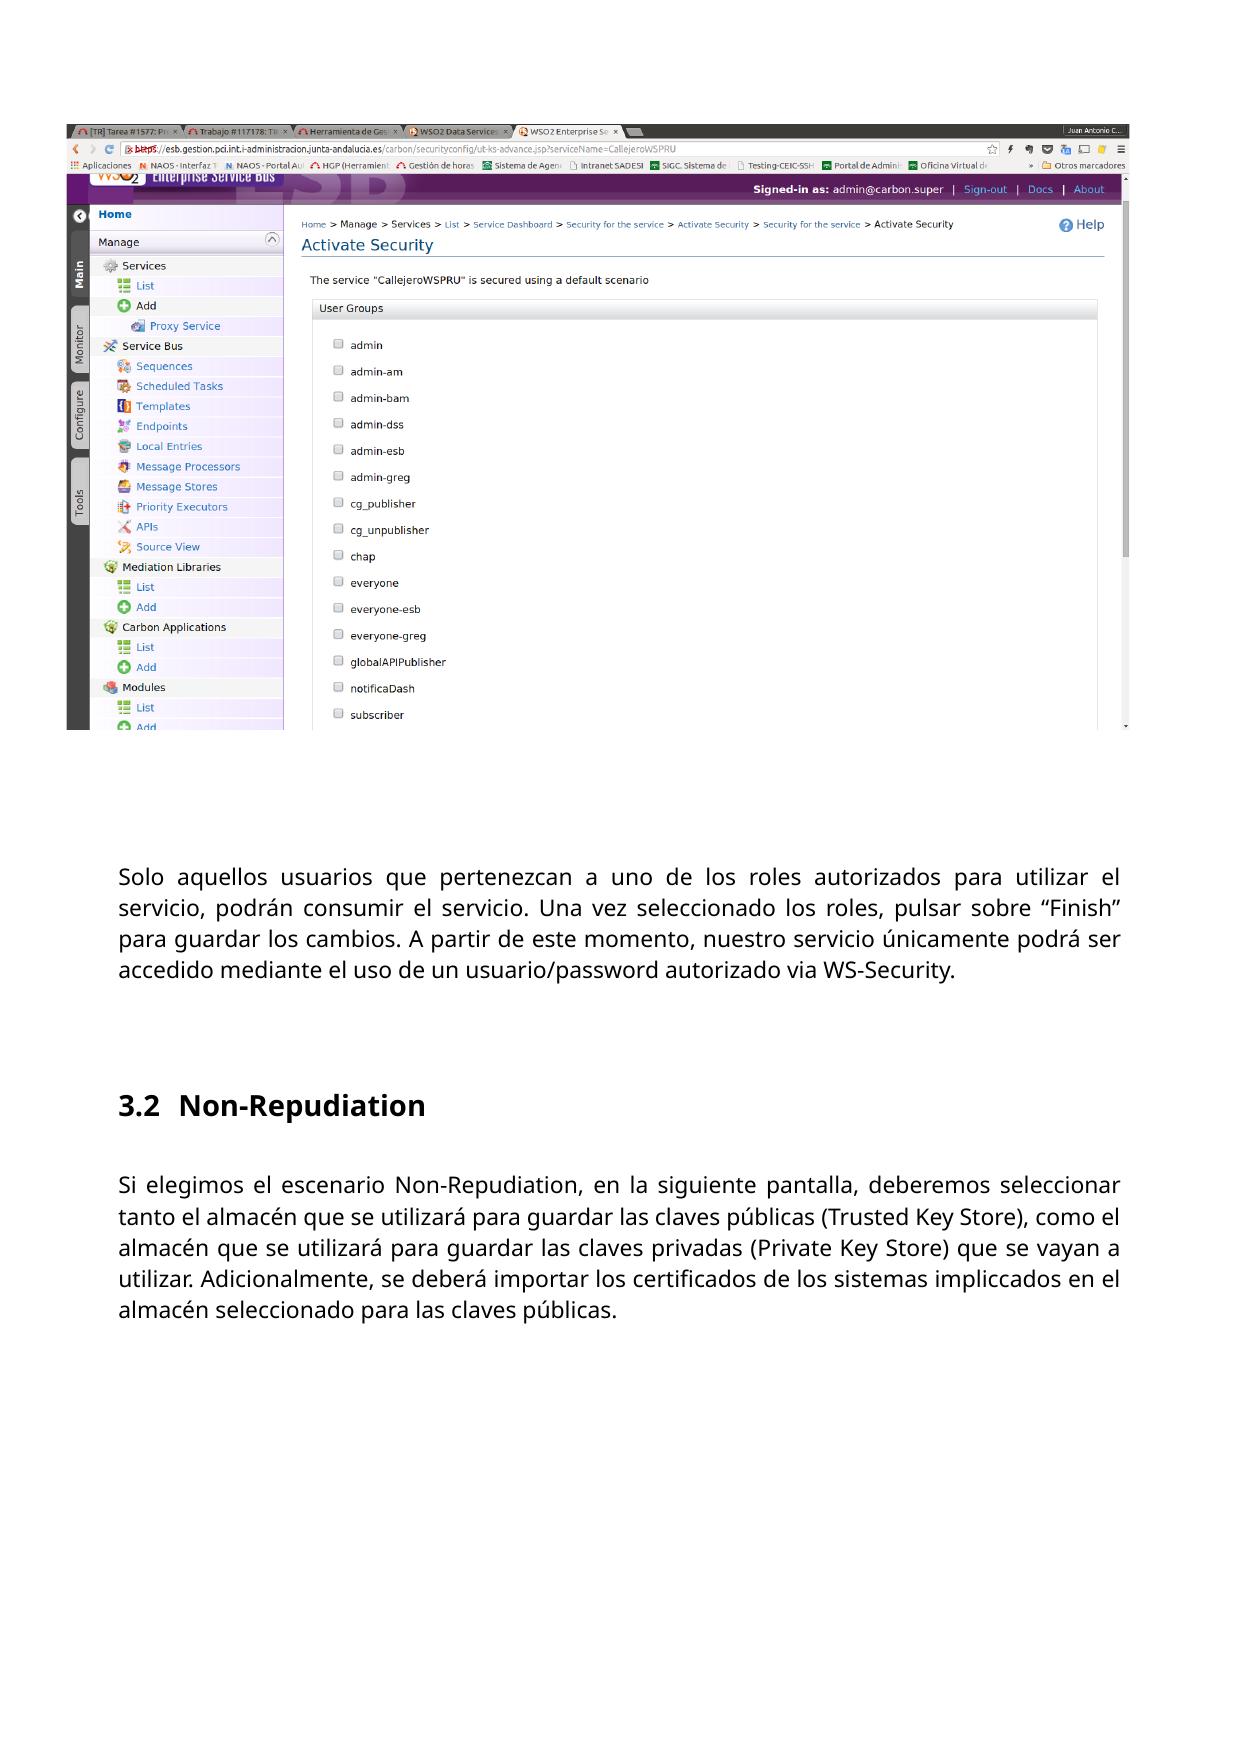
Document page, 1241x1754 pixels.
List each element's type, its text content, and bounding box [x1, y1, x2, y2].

text Si elegimos el escenario Non-Repudiation, en la siguiente pantalla, deberemos seleccionar tanto el almacén que se utilizará para guardar las claves públicas (Trusted Key Store), como el almacén que se utilizará para guardar las claves privadas (Private Key Store) que se vayan a utilizar. Adicionalmente, se deberá importar los certificados de los sistemas impliccados en el almacén seleccionado para las claves públicas. [118, 1169, 1122, 1325]
subtitle Non-Repudiation [118, 1086, 1122, 1125]
picture [66, 124, 1130, 730]
text Solo aquellos usuarios que pertenezcan a uno de los roles autorizados para utilizar el servicio, podrán consumir el servicio. Una vez seleccionado los roles, pulsar sobre “Finish” para guardar los cambios. A partir de este momento, nuestro servicio únicamente podrá ser accedido mediante el uso de un usuario/password autorizado via WS-Security. [118, 861, 1122, 986]
